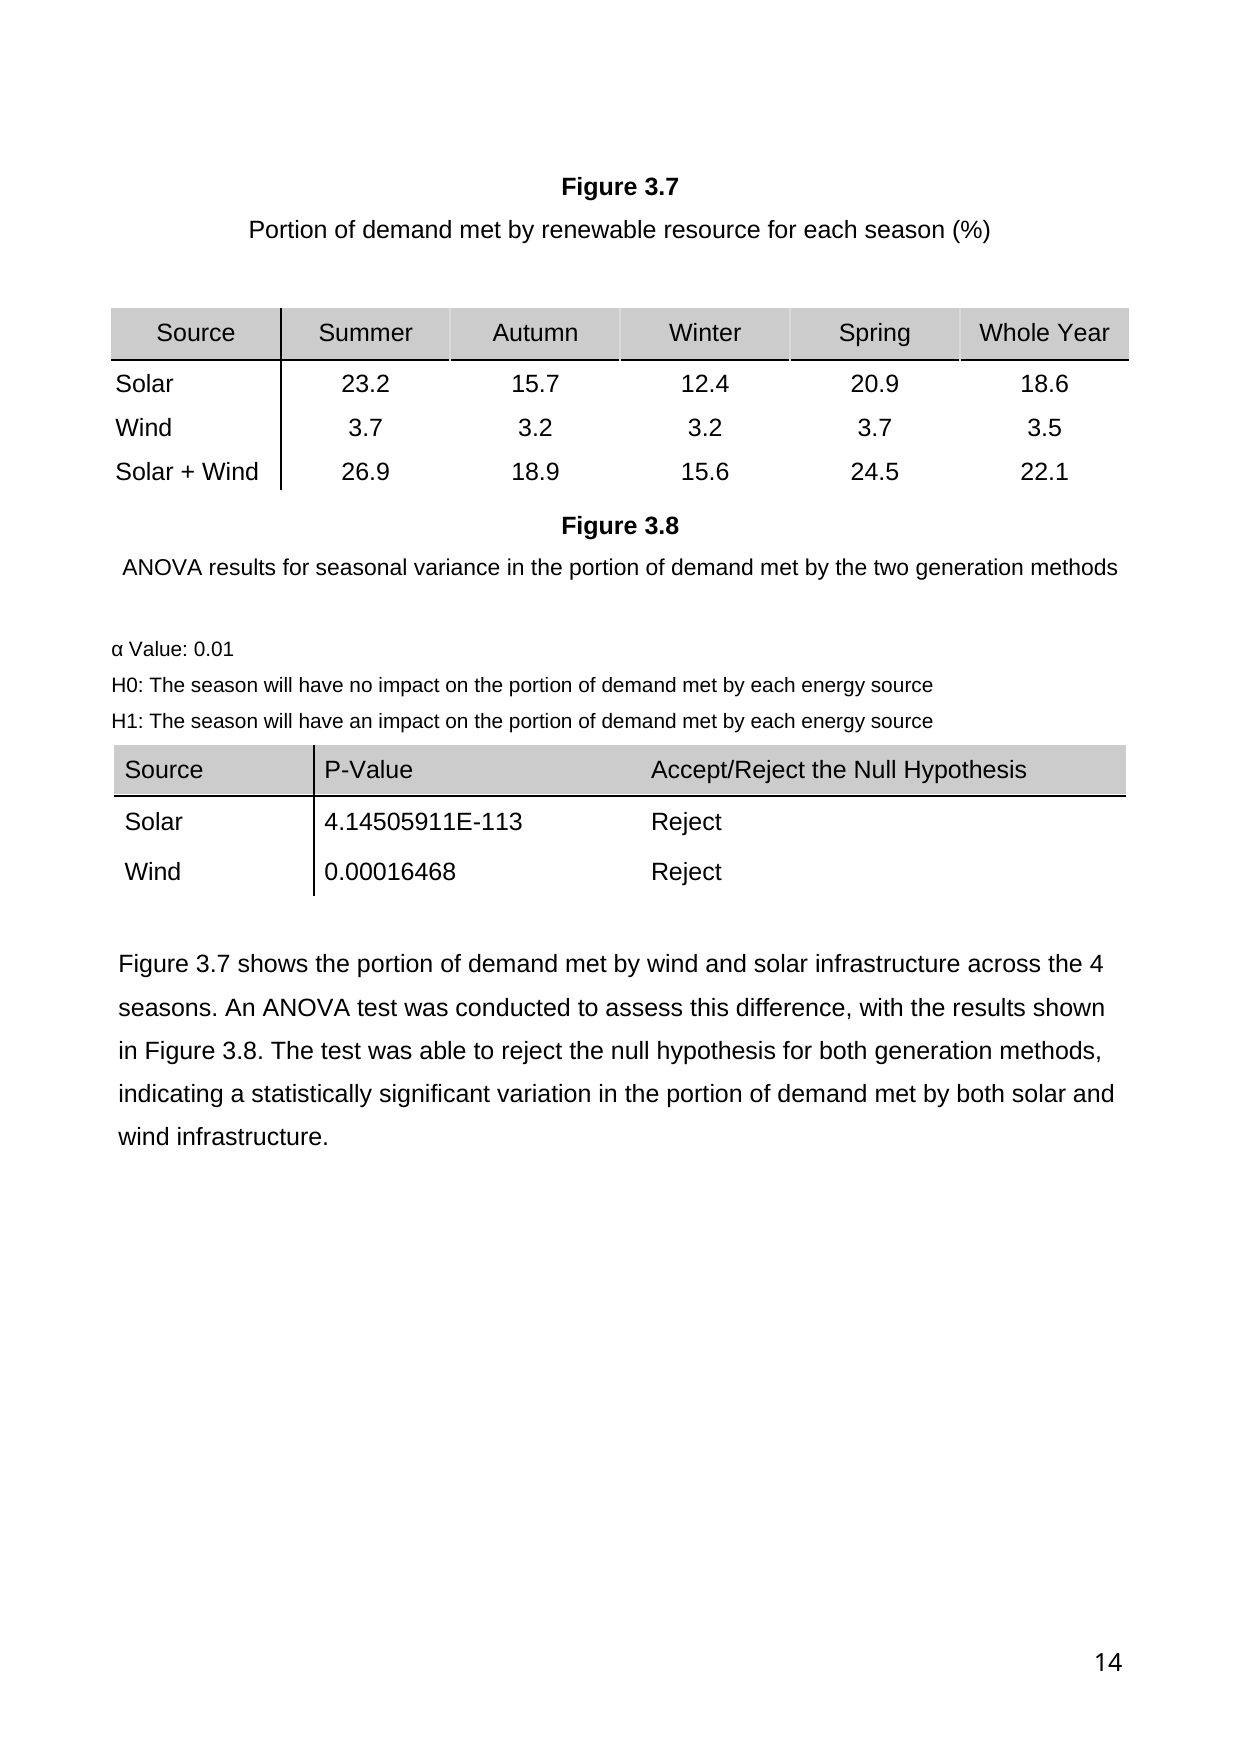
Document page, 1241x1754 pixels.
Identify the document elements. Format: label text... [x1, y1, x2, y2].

table_cell Solar [111, 361, 280, 402]
table_header Summer [282, 308, 449, 359]
table_cell 3.2 [620, 403, 790, 446]
table_cell 4.14505911E-113 [315, 797, 640, 846]
table_header Source [111, 308, 280, 359]
table_cell 3.5 [960, 403, 1129, 446]
table_cell 24.5 [790, 446, 959, 490]
table_header Figure 3.7 Portion of demand met by renewable resource for each season (%) [101, 161, 1139, 254]
table_header Source [114, 745, 313, 794]
table_cell α Value: 0.01 H0: The season will have no impact on the portion of demand met by each energy source H1: The season will have an impact on the portion of demand met by each energy source [101, 591, 1139, 906]
table_cell 3.7 [282, 403, 450, 446]
table_cell 3.7 [790, 403, 959, 446]
table_cell 18.9 [450, 446, 620, 490]
table_cell Reject [640, 846, 1126, 896]
table_cell 0.00016468 [315, 846, 640, 896]
table_cell 22.1 [960, 446, 1129, 490]
table_cell 15.6 [620, 446, 790, 490]
table_cell Solar [114, 797, 313, 846]
table_cell Solar + Wind [111, 446, 280, 490]
table_header Winter [621, 308, 789, 359]
table_cell 15.7 [450, 361, 620, 402]
table_cell Wind [114, 846, 313, 896]
table_cell [101, 254, 1139, 500]
table_cell 23.2 [282, 361, 450, 402]
text Figure 3.7 shows the portion of demand met by wind and solar infrastructure across the 4 seasons. An ANOVA test was conducted to assess this difference, with the results shown in Figure 3.8. The test was able to reject the null hypothesis for both generation methods, indicating a statistically significant variation in the portion of demand met by both solar and wind infrastructure. [118, 949, 1122, 1151]
table_cell 18.6 [960, 361, 1129, 402]
table_cell 3.2 [450, 403, 620, 446]
table_header Accept/Reject the Null Hypothesis [640, 745, 1126, 794]
table_header Whole Year [961, 308, 1129, 359]
table_header Autumn [451, 308, 619, 359]
table_cell 20.9 [790, 361, 959, 402]
table_header Spring [791, 308, 959, 359]
table_cell 26.9 [282, 446, 450, 490]
table_cell Reject [640, 797, 1126, 846]
table_cell Wind [111, 403, 280, 446]
table_cell 12.4 [620, 361, 790, 402]
table_cell Figure 3.8 ANOVA results for seasonal variance in the portion of demand met by the two generation methods [101, 500, 1139, 591]
table_header P-Value [315, 745, 640, 794]
